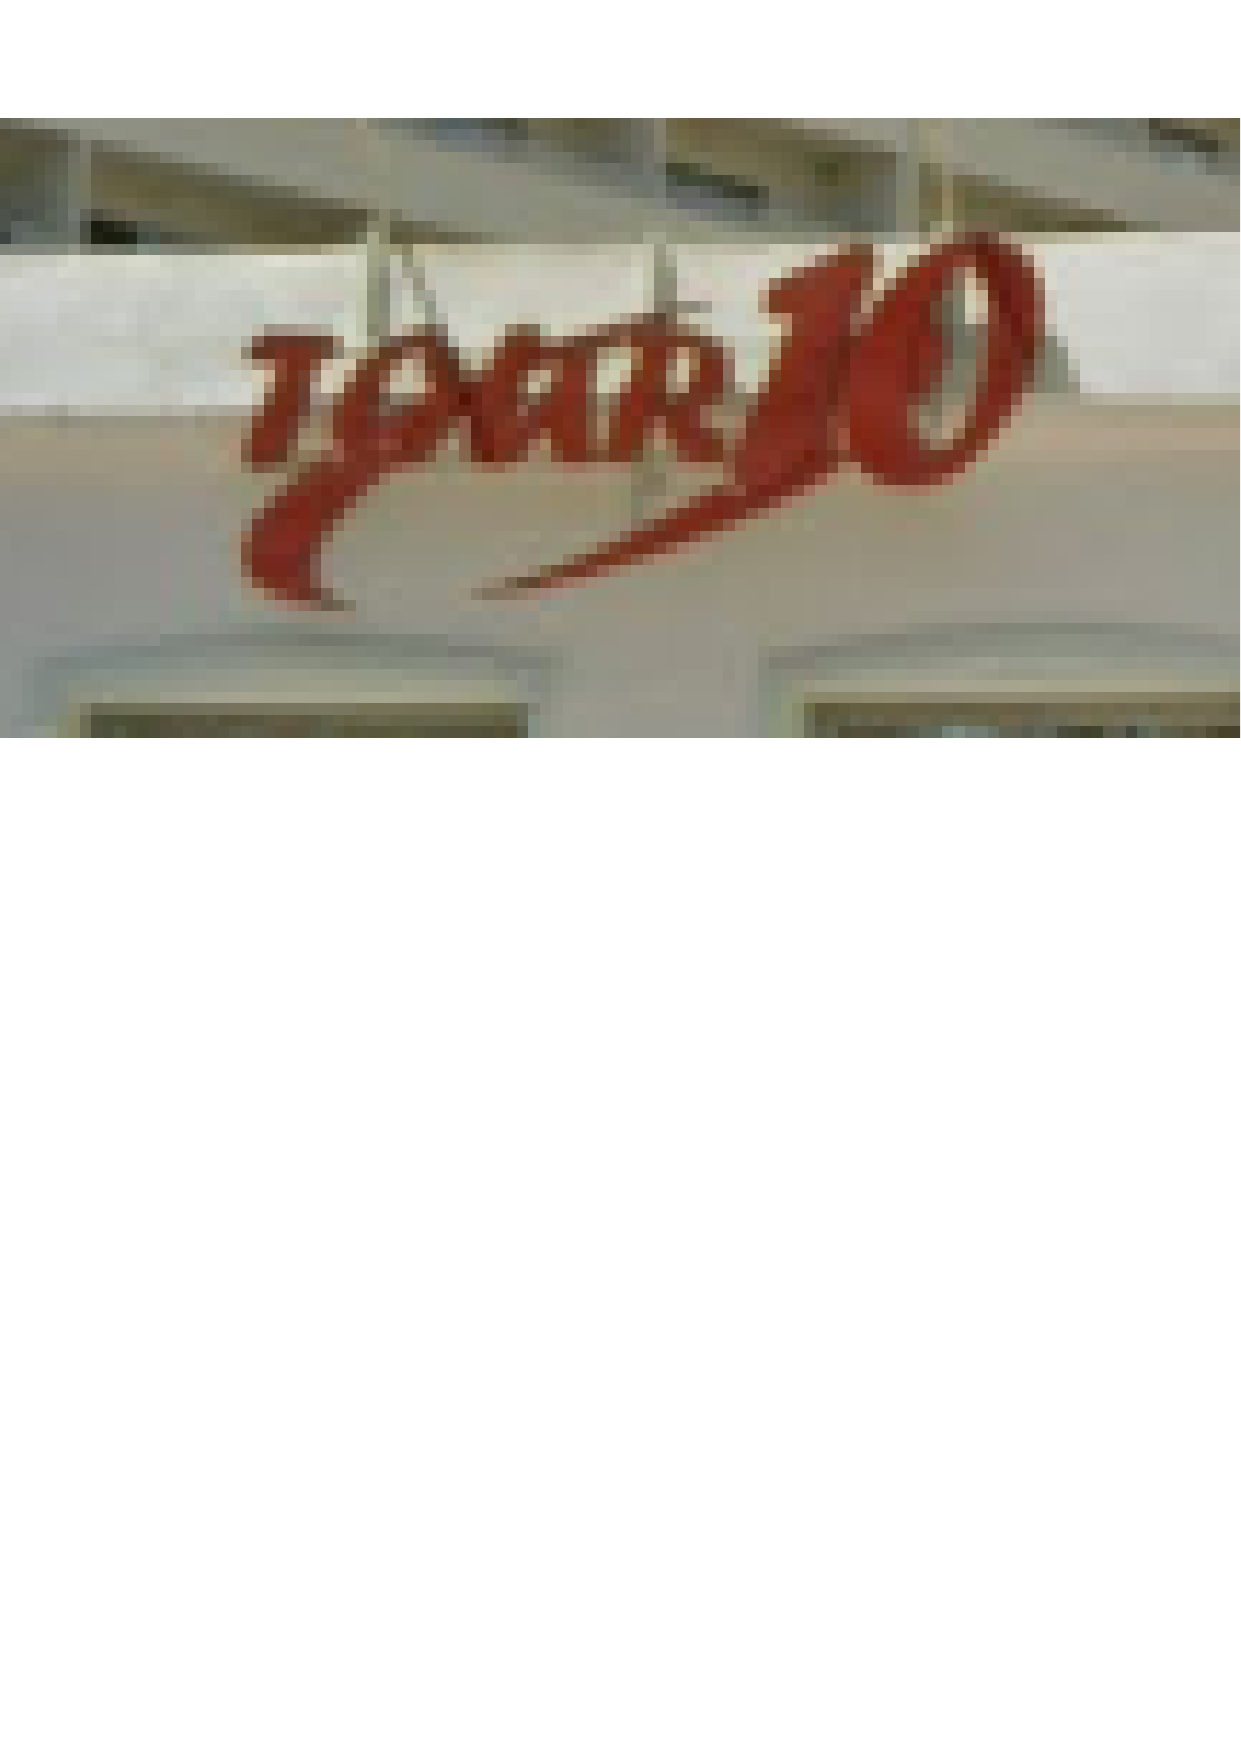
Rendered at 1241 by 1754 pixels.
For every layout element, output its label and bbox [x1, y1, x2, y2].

picture [0, 118, 1241, 738]
